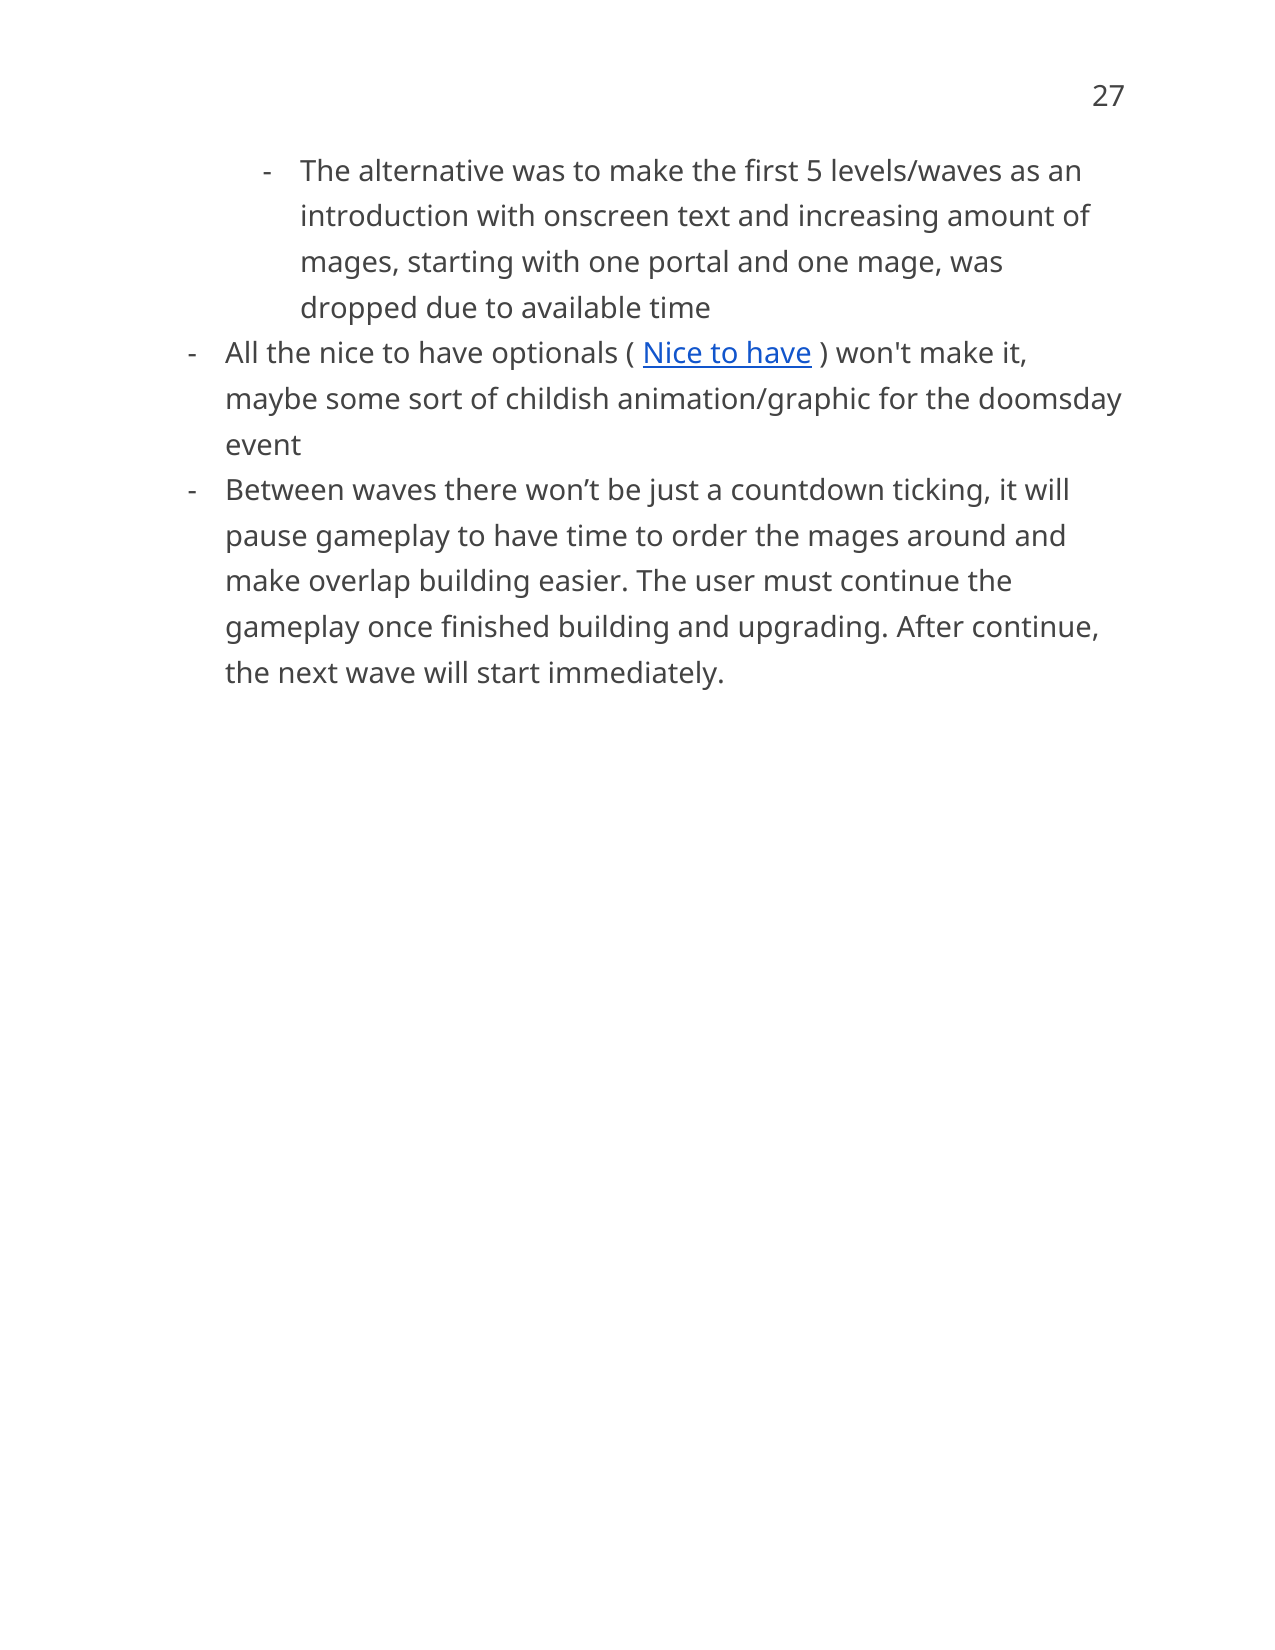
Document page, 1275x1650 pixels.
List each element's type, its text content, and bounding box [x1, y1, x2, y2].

list Between waves there won’t be just a countdown ticking, it will pause gameplay to have time to order the mages around and make overlap building easier. The user must continue the gameplay once finished building and upgrading. After continue, the next wave will start immediately. [187, 469, 1125, 692]
list The alternative was to make the first 5 levels/waves as an introduction with onscreen text and increasing amount of mages, starting with one portal and one mage, was dropped due to available time [262, 150, 1125, 327]
list All the nice to have optionals ( Nice to have ) won't make it, maybe some sort of childish animation/graphic for the doomsday event [187, 332, 1125, 463]
